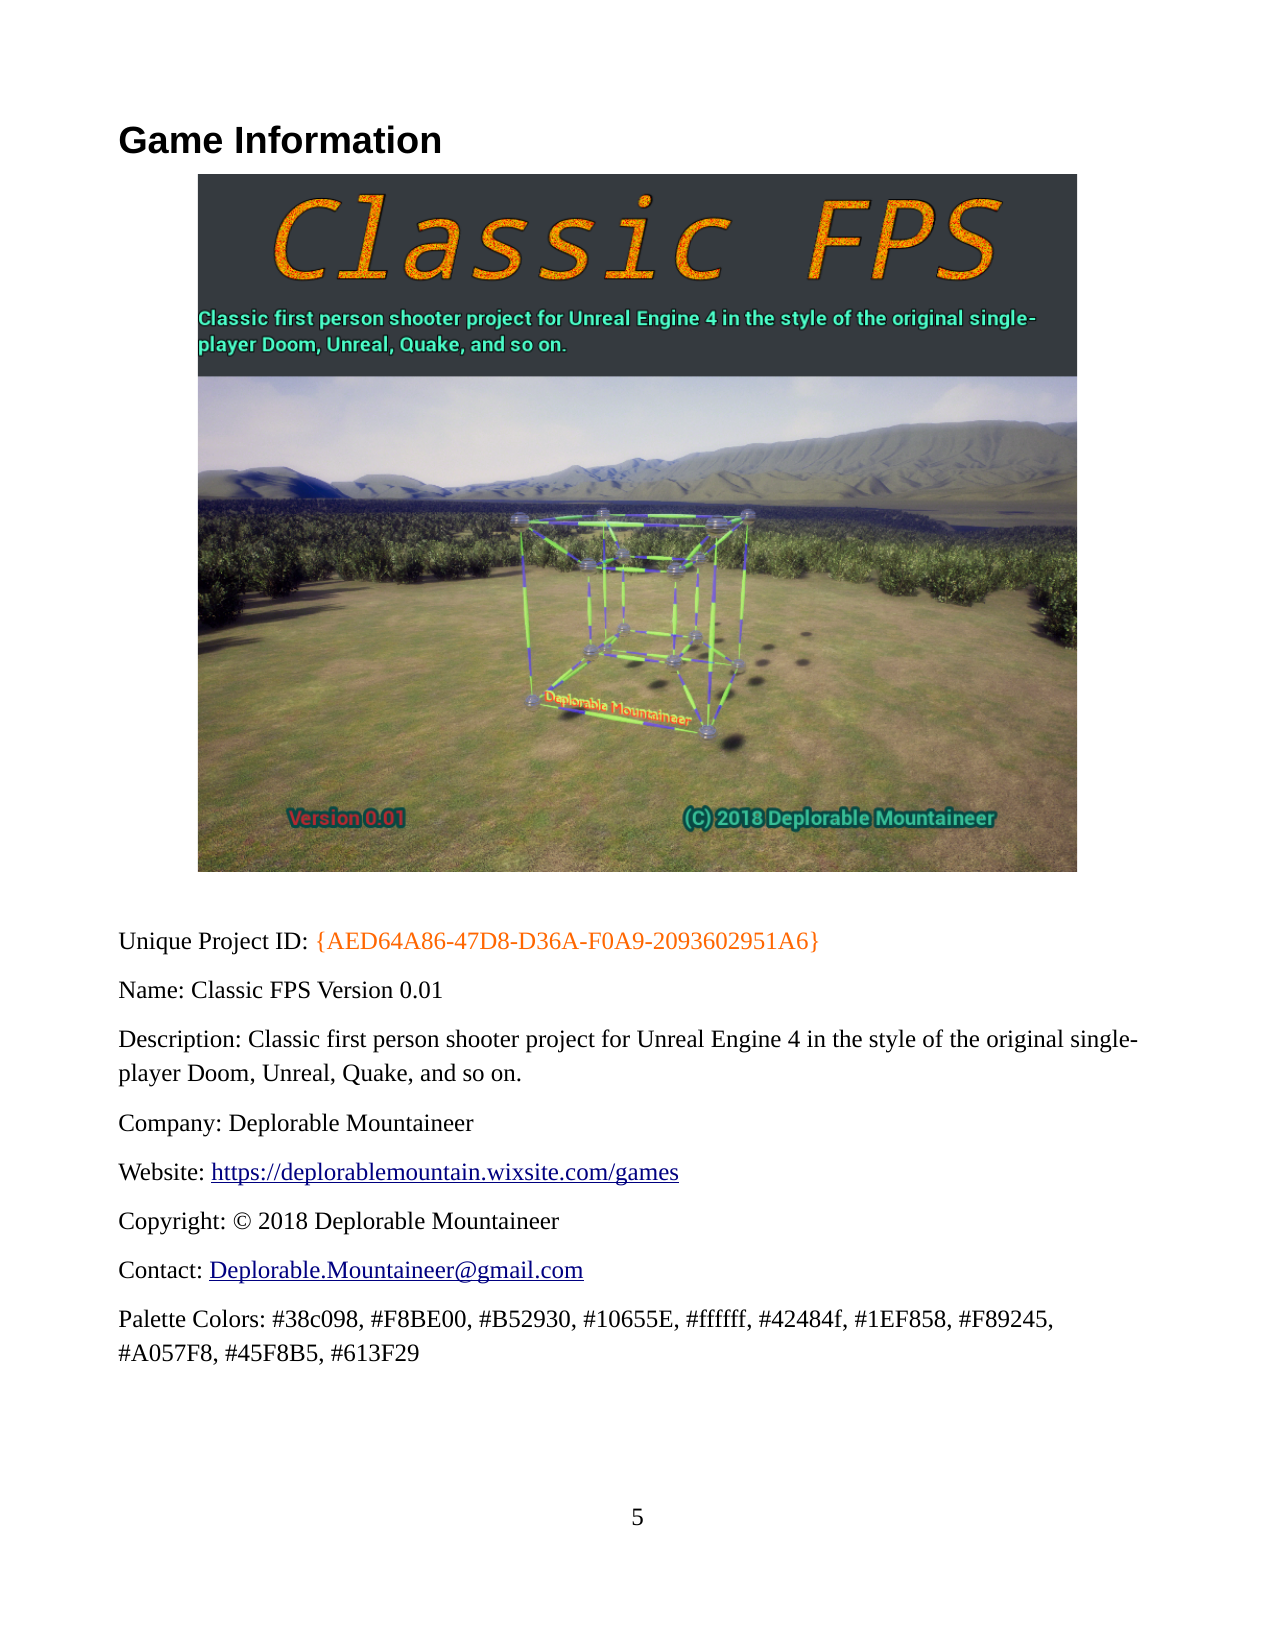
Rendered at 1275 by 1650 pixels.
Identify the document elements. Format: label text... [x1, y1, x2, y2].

text Company: Deplorable Mountaineer [118, 1108, 1157, 1136]
text Website: https://deplorablemountain.wixsite.com/games [118, 1157, 1157, 1185]
text Copyright: © 2018 Deplorable Mountaineer [118, 1206, 1157, 1234]
text Contact: Deplorable.Mountaineer@gmail.com [118, 1255, 1157, 1283]
text Description: Classic first person shooter project for Unreal Engine 4 in the style of the original single-player Doom, Unreal, Quake, and so on. [118, 1024, 1157, 1087]
text Palette Colors: #38c098, #F8BE00, #B52930, #10655E, #ffffff, #42484f, #1EF858, #F89245, #A057F8, #45F8B5, #613F29 [118, 1304, 1157, 1367]
subtitle Game Information [118, 118, 1157, 162]
text Unique Project ID: {AED64A86-47D8-D36A-F0A9-2093602951A6} [118, 926, 1157, 955]
text Name: Classic FPS Version 0.01 [118, 975, 1157, 1004]
picture [197, 174, 1078, 872]
